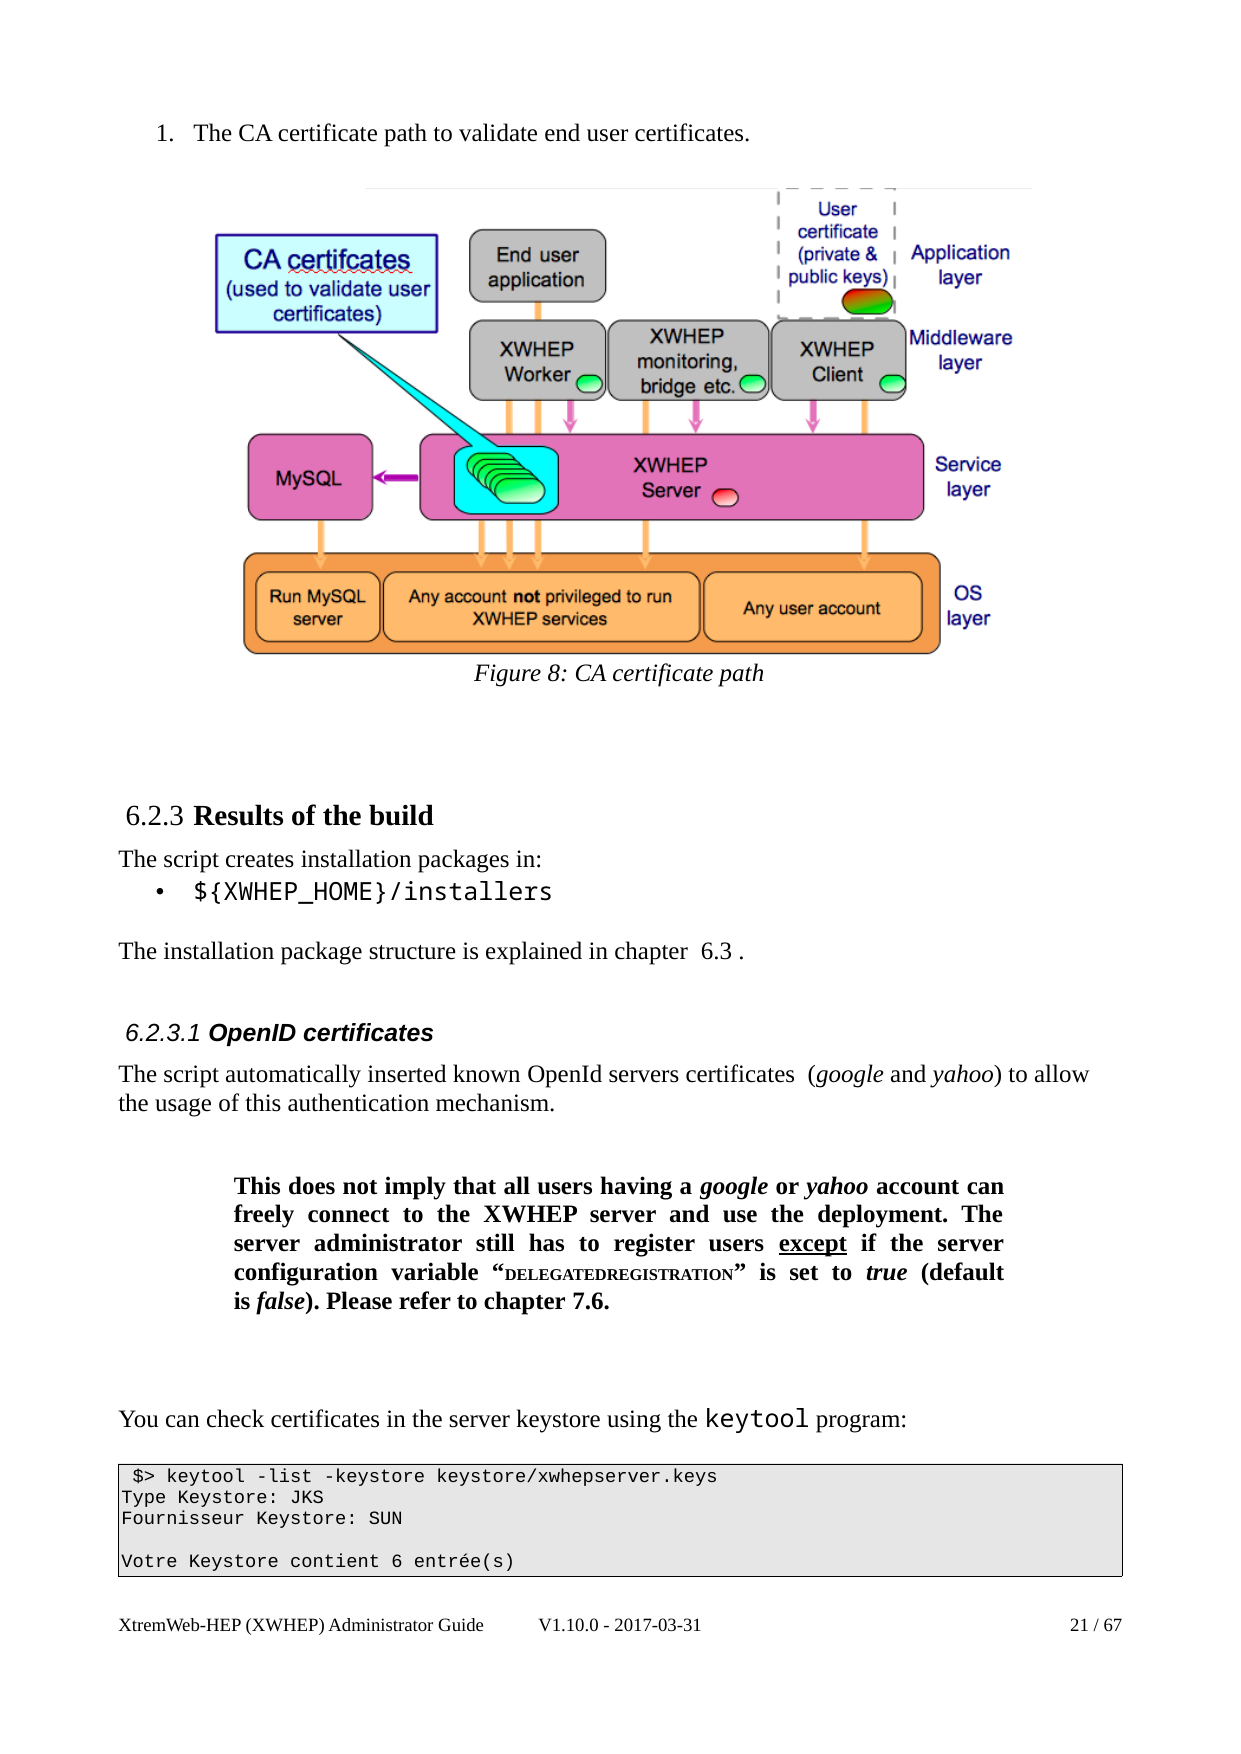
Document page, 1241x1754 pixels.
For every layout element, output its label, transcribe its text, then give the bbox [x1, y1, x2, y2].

text This does not imply that all users having a google or yahoo account can freely connect to the XWHEP server and use the deployment. The server administrator still has to register users except if the server configuration variable “delegatedregistration” is set to true (default is false). Please refer to chapter 7.6. [233, 1171, 1004, 1314]
text You can check certificates in the server keystore using the keytool program: [118, 1401, 1122, 1435]
list The CA certificate path to validate end user certificates. [156, 118, 1122, 147]
subtitle OpenID certificates [118, 1018, 1122, 1047]
text The script automatically inserted known OpenId servers certificates (google and yahoo) to allow the usage of this authentication mechanism. [118, 1059, 1122, 1117]
text $> keytool -list -keystore keystore/xwhepserver.keys [119, 1465, 1122, 1485]
picture [208, 188, 1033, 659]
subtitle Results of the build [118, 798, 1122, 832]
text The script creates installation packages in: [118, 844, 1122, 873]
text Type Keystore: JKS [119, 1485, 1122, 1506]
text Fournisseur Keystore: SUN [119, 1506, 1122, 1527]
list ${XWHEP_HOME}/installers [156, 873, 1122, 907]
text The installation package structure is explained in chapter 6.3. [118, 936, 1122, 965]
text Votre Keystore contient 6 entrée(s) [119, 1548, 1122, 1576]
text Figure 8: CA certificate path [208, 659, 1032, 687]
